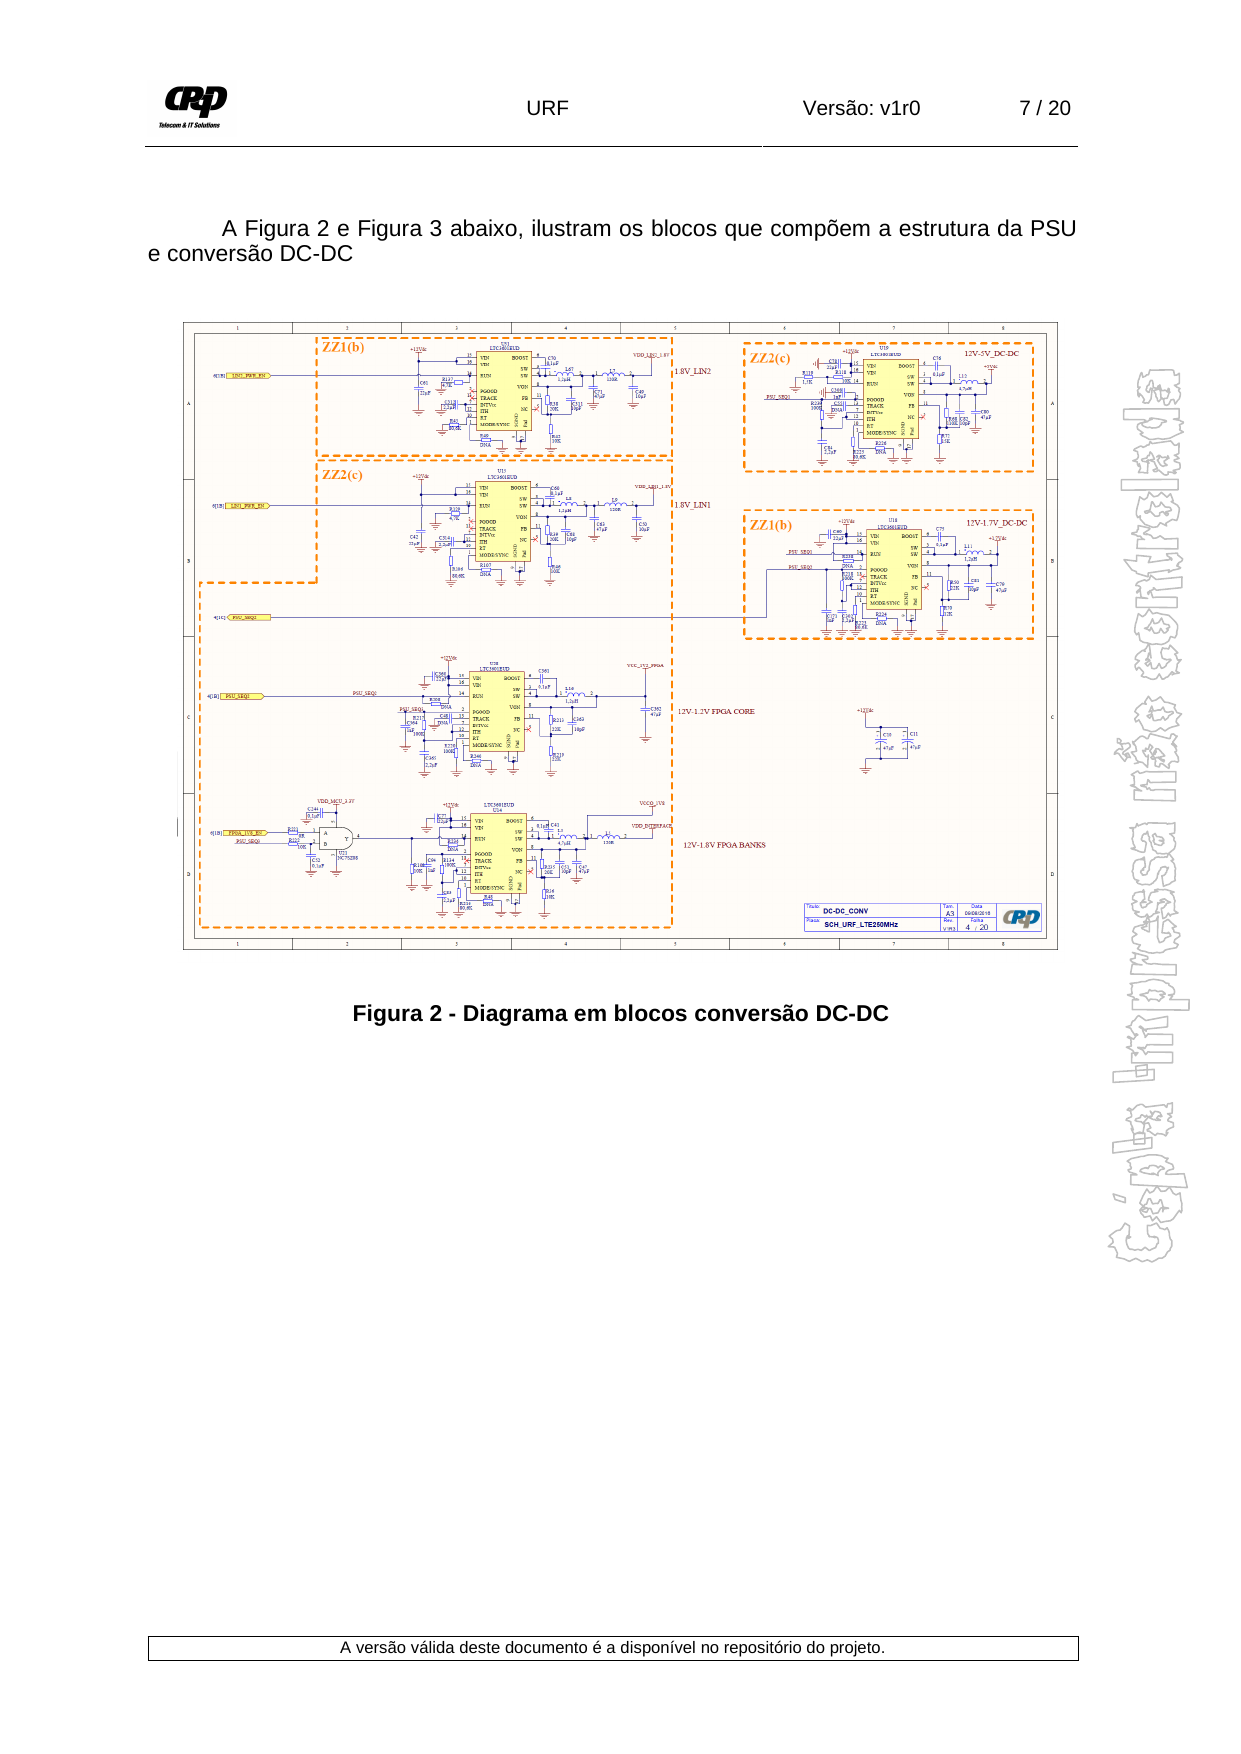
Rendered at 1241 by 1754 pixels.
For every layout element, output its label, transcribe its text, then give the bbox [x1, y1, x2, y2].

text Figura 2 - Diagrama em blocos conversão DC-DC [177, 1001, 1065, 1027]
picture [147, 80, 237, 137]
text A Figura 2 e Figura 3 abaixo, ilustram os blocos que compõem a estrutura da PSU e conversão DC-DC [148, 215, 1078, 266]
picture [177, 318, 1065, 963]
